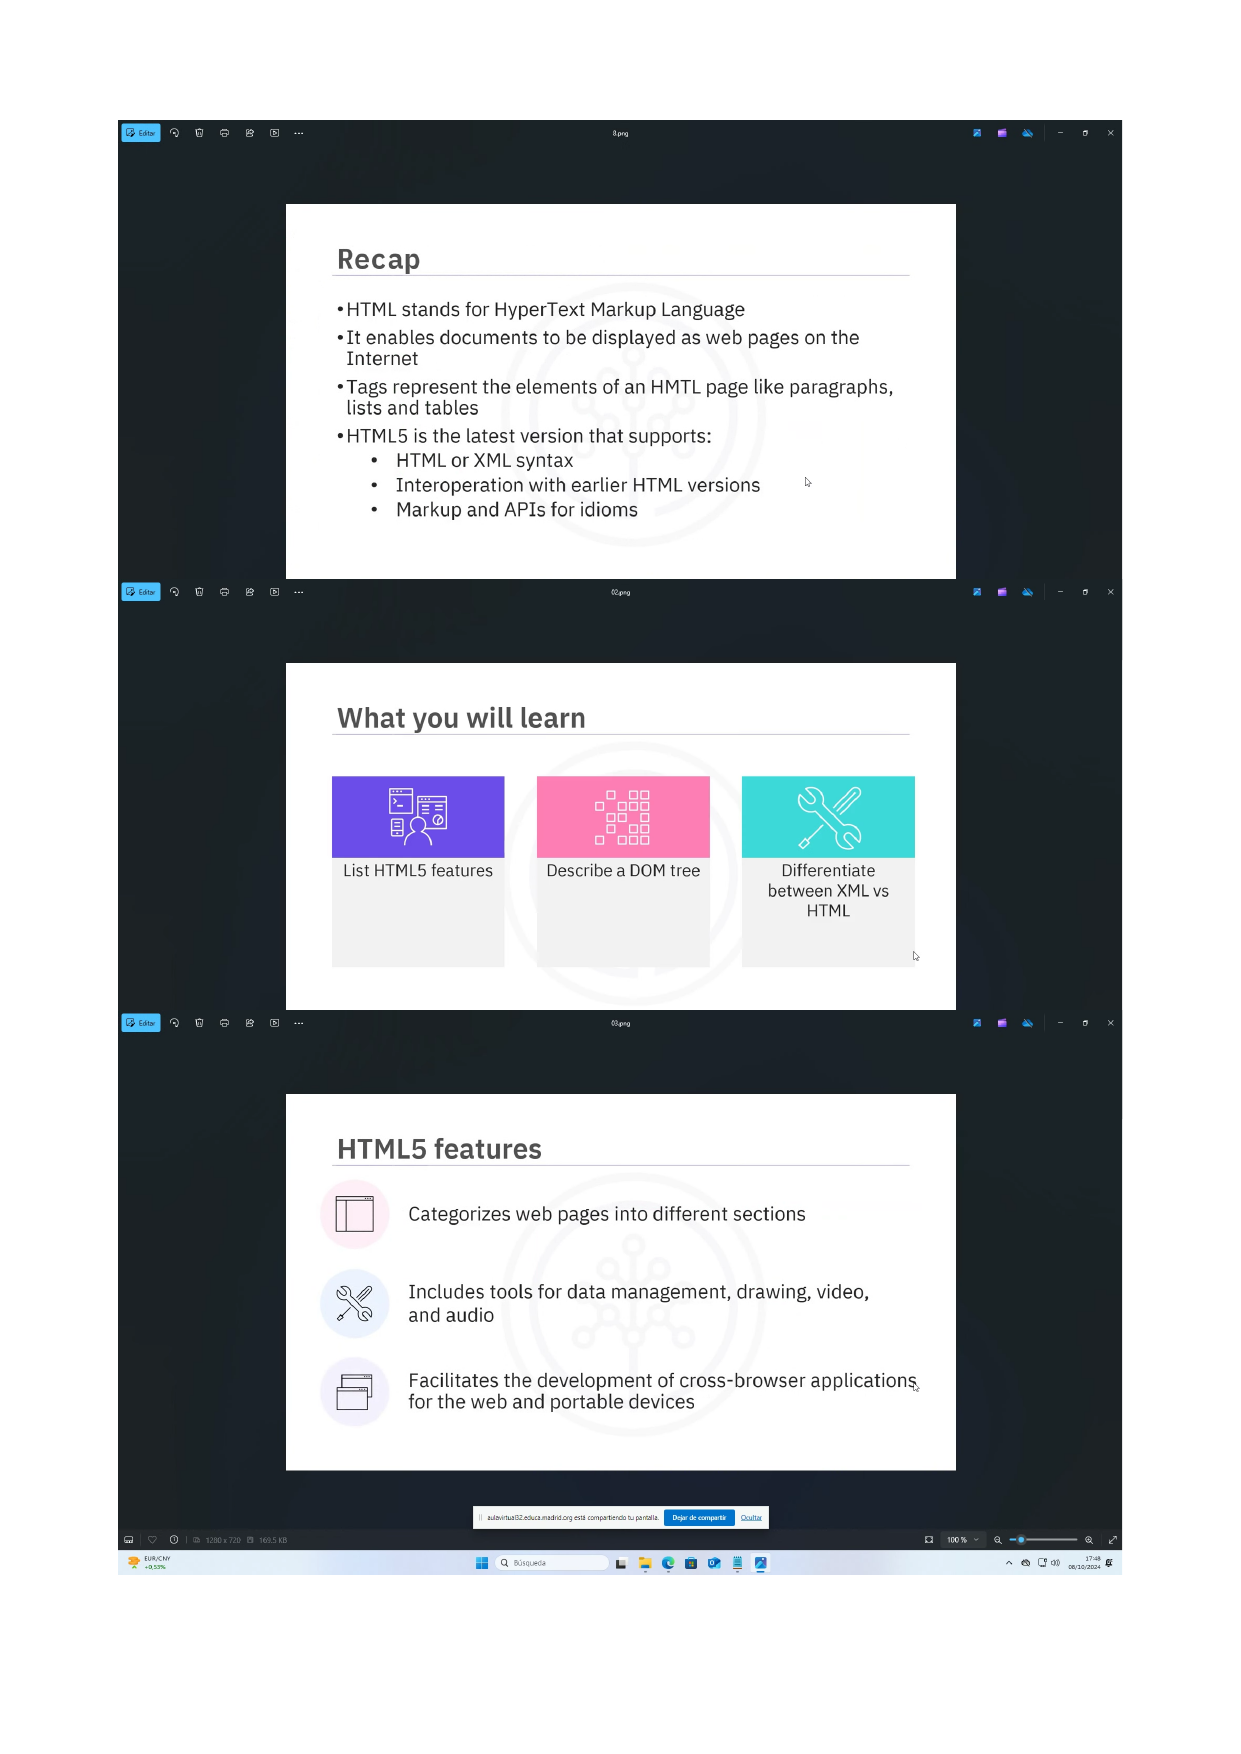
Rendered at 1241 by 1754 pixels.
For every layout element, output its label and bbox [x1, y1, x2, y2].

picture [118, 120, 1123, 1575]
